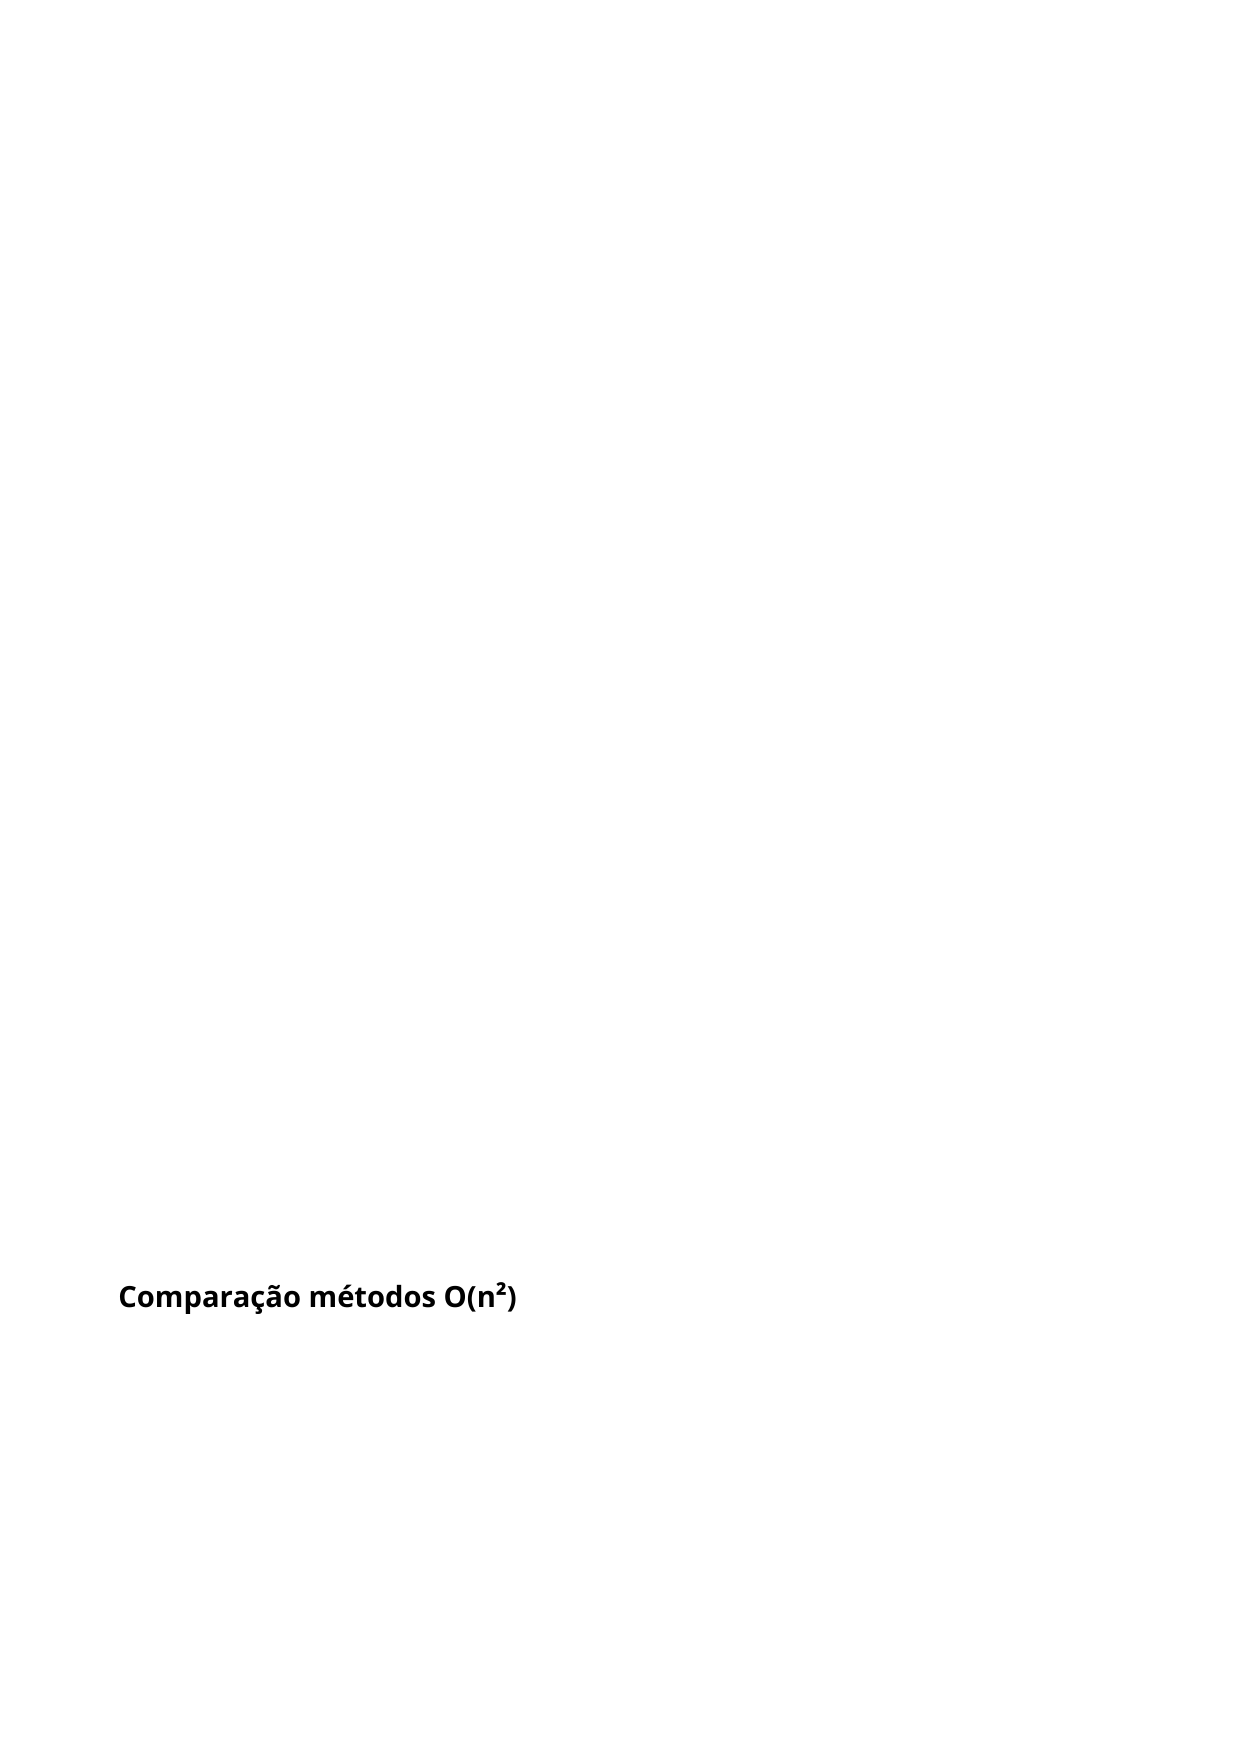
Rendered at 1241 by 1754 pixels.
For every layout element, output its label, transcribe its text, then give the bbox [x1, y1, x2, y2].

text Comparação métodos O(n²) [118, 1276, 1122, 1316]
